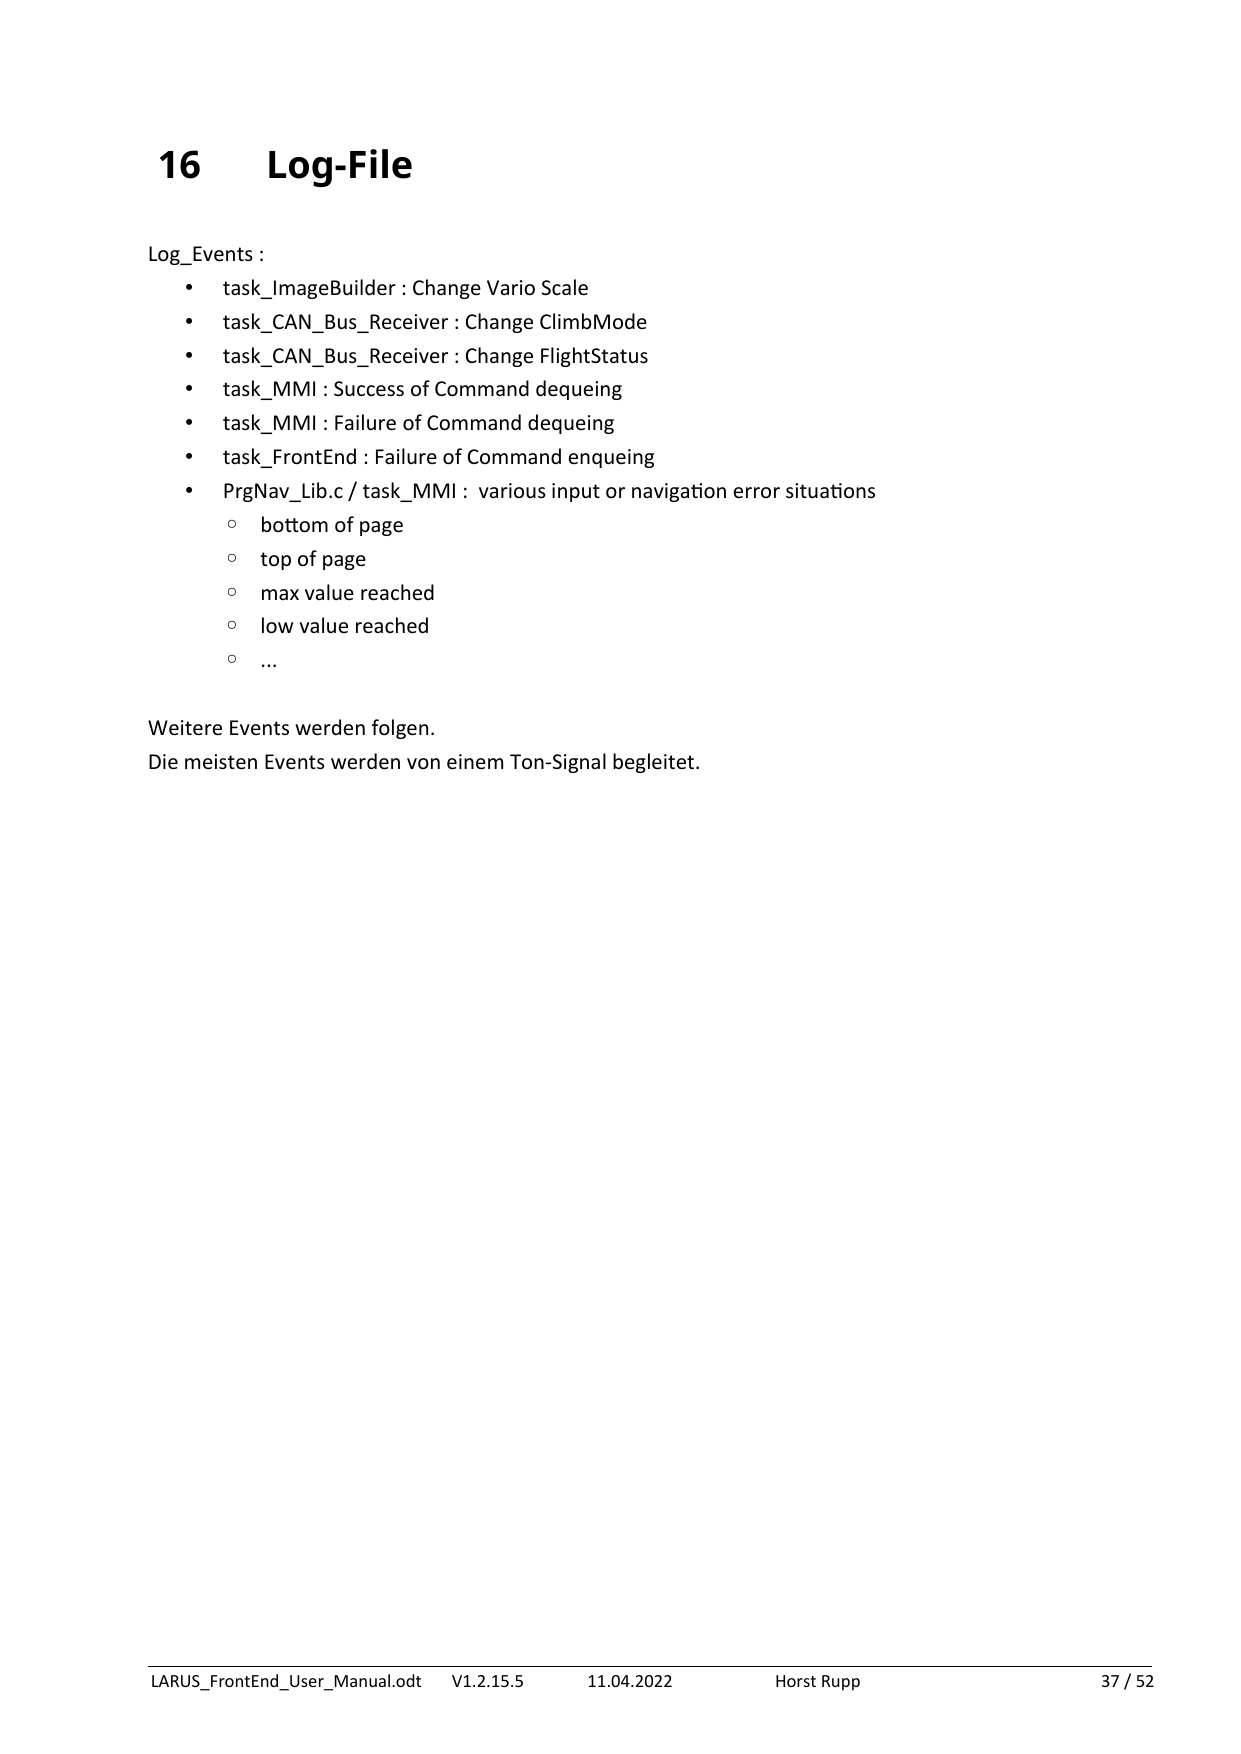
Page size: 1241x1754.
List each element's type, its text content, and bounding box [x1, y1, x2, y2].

list low value reached [223, 612, 1152, 639]
text Log_Events : [148, 239, 1152, 267]
list ... [223, 645, 1152, 673]
list max value reached [223, 578, 1152, 606]
list task_ImageBuilder : Change Vario Scale [185, 273, 1152, 301]
list top of page [223, 544, 1152, 572]
list PrgNav_Lib.c / task_MMI : various input or navigation error situations [185, 476, 1152, 504]
text Weitere Events werden folgen. [148, 713, 1152, 741]
list task_MMI : Success of Command dequeing [185, 374, 1152, 403]
list task_CAN_Bus_Receiver : Change FlightStatus [185, 341, 1152, 369]
list bottom of page [223, 510, 1152, 538]
text Die meisten Events werden von einem Ton-Signal begleitet. [148, 747, 1152, 775]
list task_MMI : Failure of Command dequeing [185, 408, 1152, 436]
list task_FrontEnd : Failure of Command enqueing [185, 442, 1152, 470]
subtitle Log-File [148, 138, 1128, 190]
list task_CAN_Bus_Receiver : Change ClimbMode [185, 307, 1152, 335]
